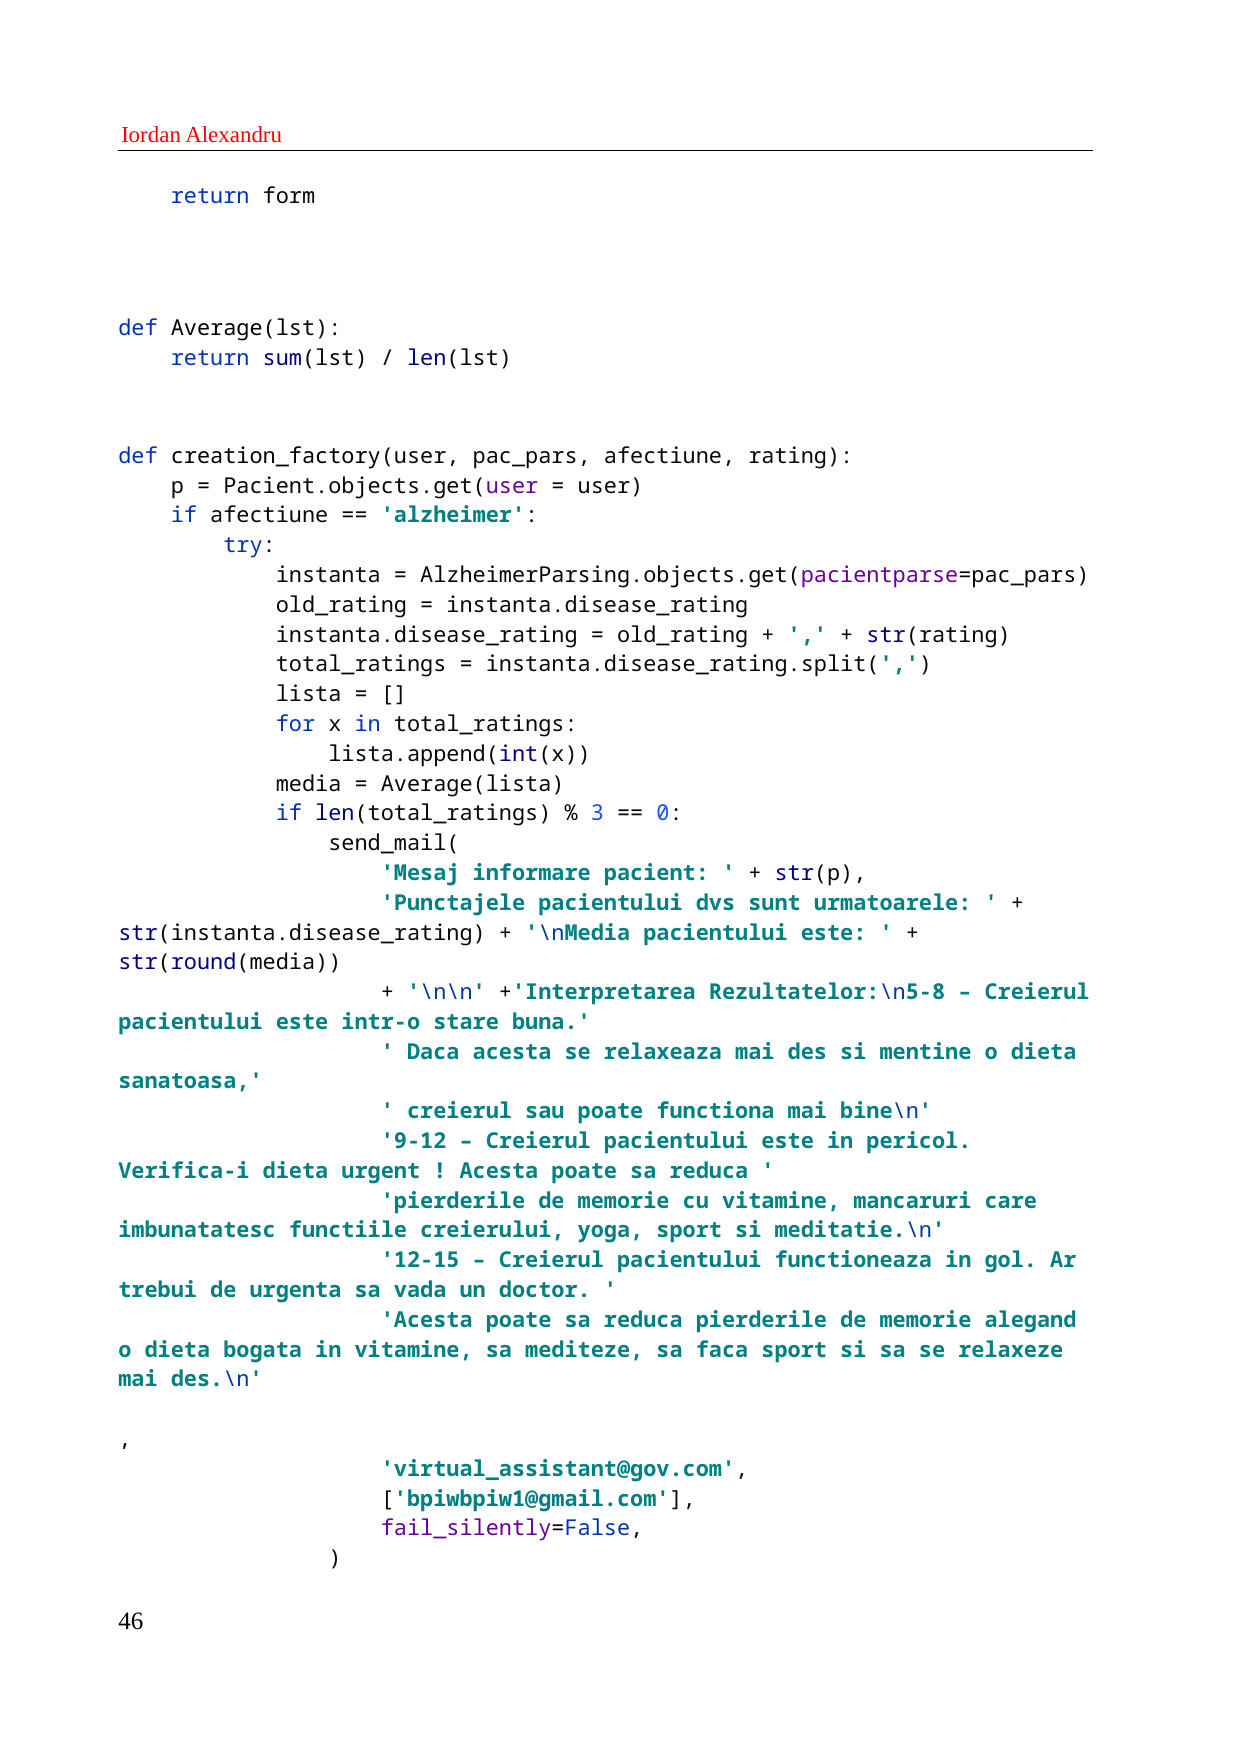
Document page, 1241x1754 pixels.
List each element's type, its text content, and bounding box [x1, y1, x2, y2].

text return form def Average(lst): return sum(lst) / len(lst) def creation_factory(user, pac_pars, afectiune, rating): p = Pacient.objects.get(user = user) if afectiune == 'alzheimer': try: instanta = AlzheimerParsing.objects.get(pacientparse=pac_pars) old_rating = instanta.disease_rating instanta.disease_rating = old_rating + ',' + str(rating) total_ratings = instanta.disease_rating.split(',') lista = [] for x in total_ratings: lista.append(int(x)) media = Average(lista) if len(total_ratings) % 3 == 0: send_mail( 'Mesaj informare pacient: ' + str(p), 'Punctajele pacientului dvs sunt urmatoarele: ' + str(instanta.disease_rating) + '\nMedia pacientului este: ' + str(round(media)) + '\n\n' +'Interpretarea Rezultatelor:\n5-8 – Creierul pacientului este intr-o stare buna.' ' Daca acesta se relaxeaza mai des si mentine o dieta sanatoasa,' ' creierul sau poate functiona mai bine\n' '9-12 – Creierul pacientului este in pericol. Verifica-i dieta urgent ! Acesta poate sa reduca ' 'pierderile de memorie cu vitamine, mancaruri care imbunatatesc functiile creierului, yoga, sport si meditatie.\n' '12-15 – Creierul pacientului functioneaza in gol. Ar trebui de urgenta sa vada un doctor. ' 'Acesta poate sa reduca pierderile de memorie alegand o dieta bogata in vitamine, sa mediteze, sa faca sport si sa se relaxeze mai des.\n' , 'virtual_assistant@gov.com', ['bpiwbpiw1@gmail.com'], fail_silently=False, ) [118, 180, 1093, 1572]
